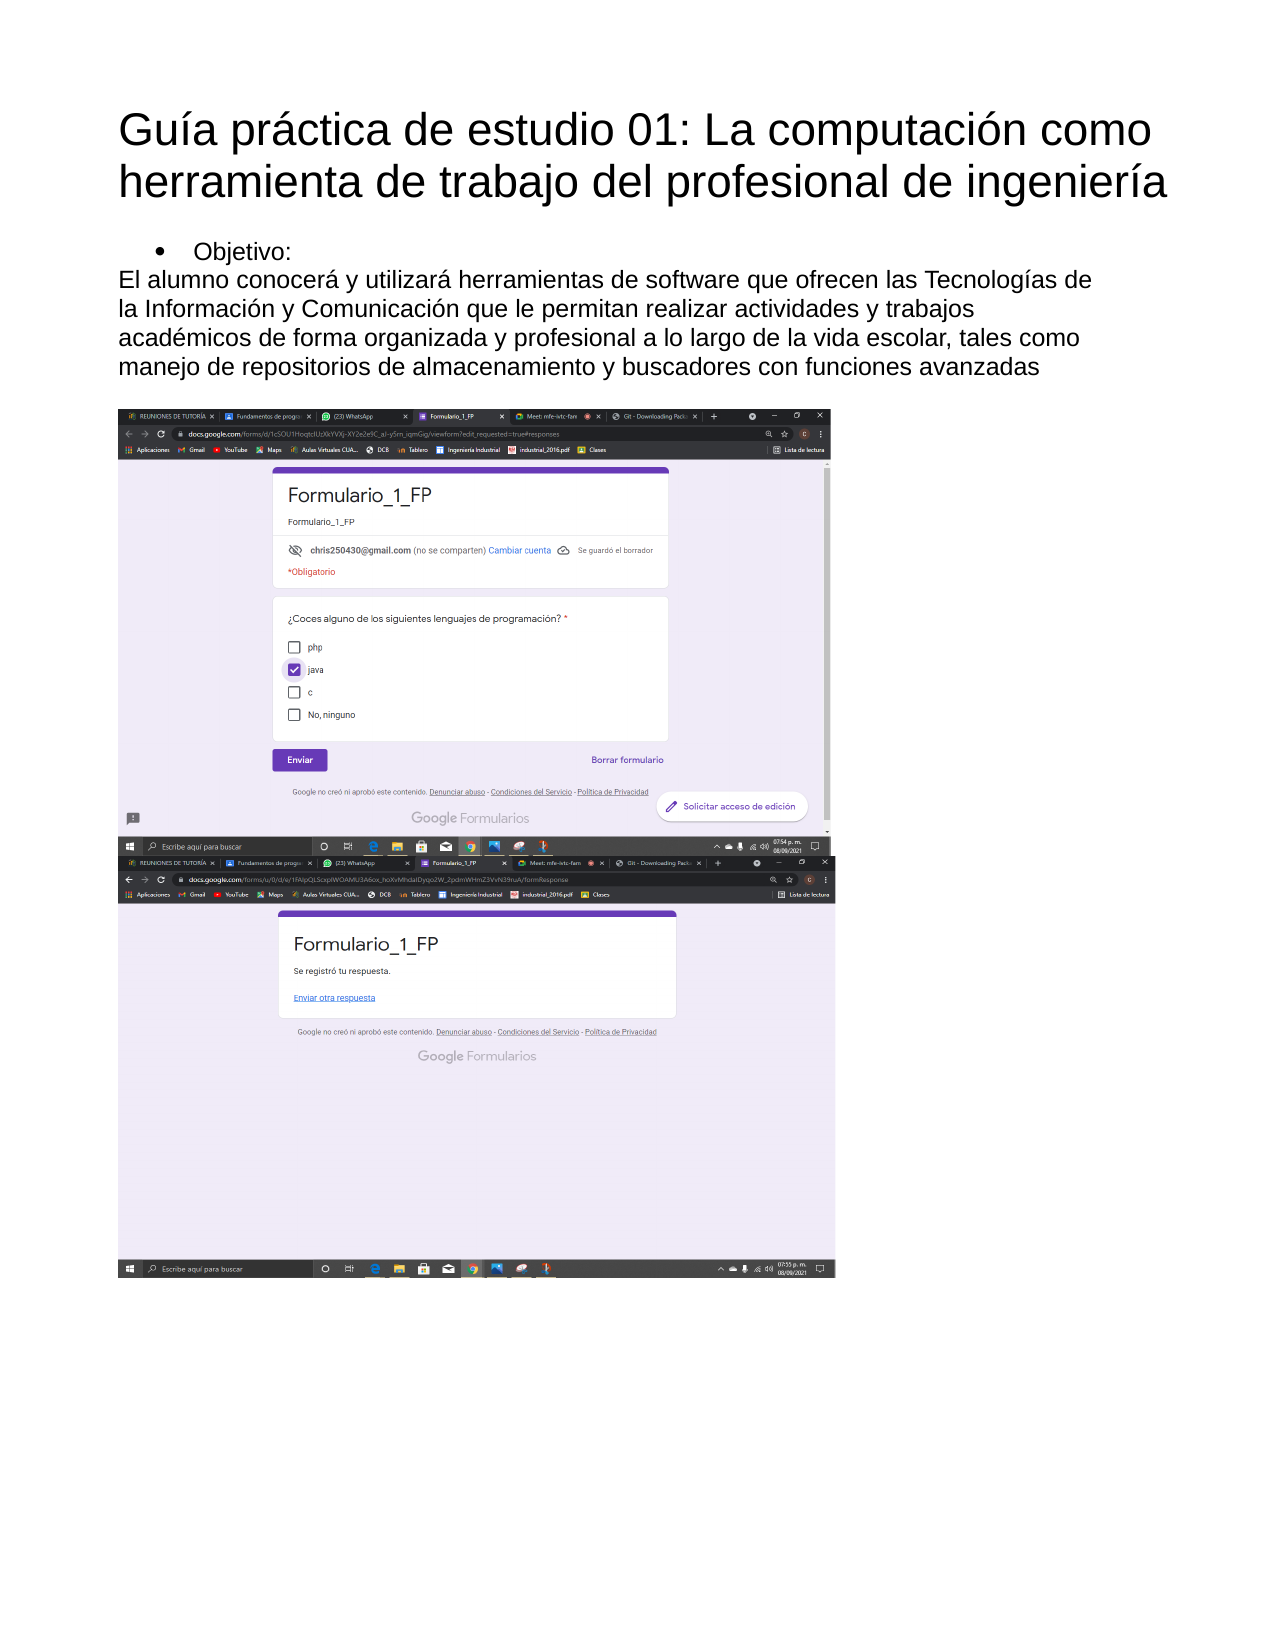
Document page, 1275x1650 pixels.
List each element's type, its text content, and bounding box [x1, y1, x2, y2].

text El alumno conocerá y utilizará herramientas de software que ofrecen las Tecnologías de [118, 265, 1205, 294]
text Guía práctica de estudio 01: La computación como herramienta de trabajo del profesional de ingeniería [118, 102, 1205, 208]
text manejo de repositorios de almacenamiento y buscadores con funciones avanzadas [118, 352, 1205, 380]
text académicos de forma organizada y profesional a lo largo de la vida escolar, tales como [118, 323, 1205, 352]
text la Información y Comunicación que le permitan realizar actividades y trabajos [118, 294, 1205, 323]
list Objetivo: [156, 236, 1205, 265]
